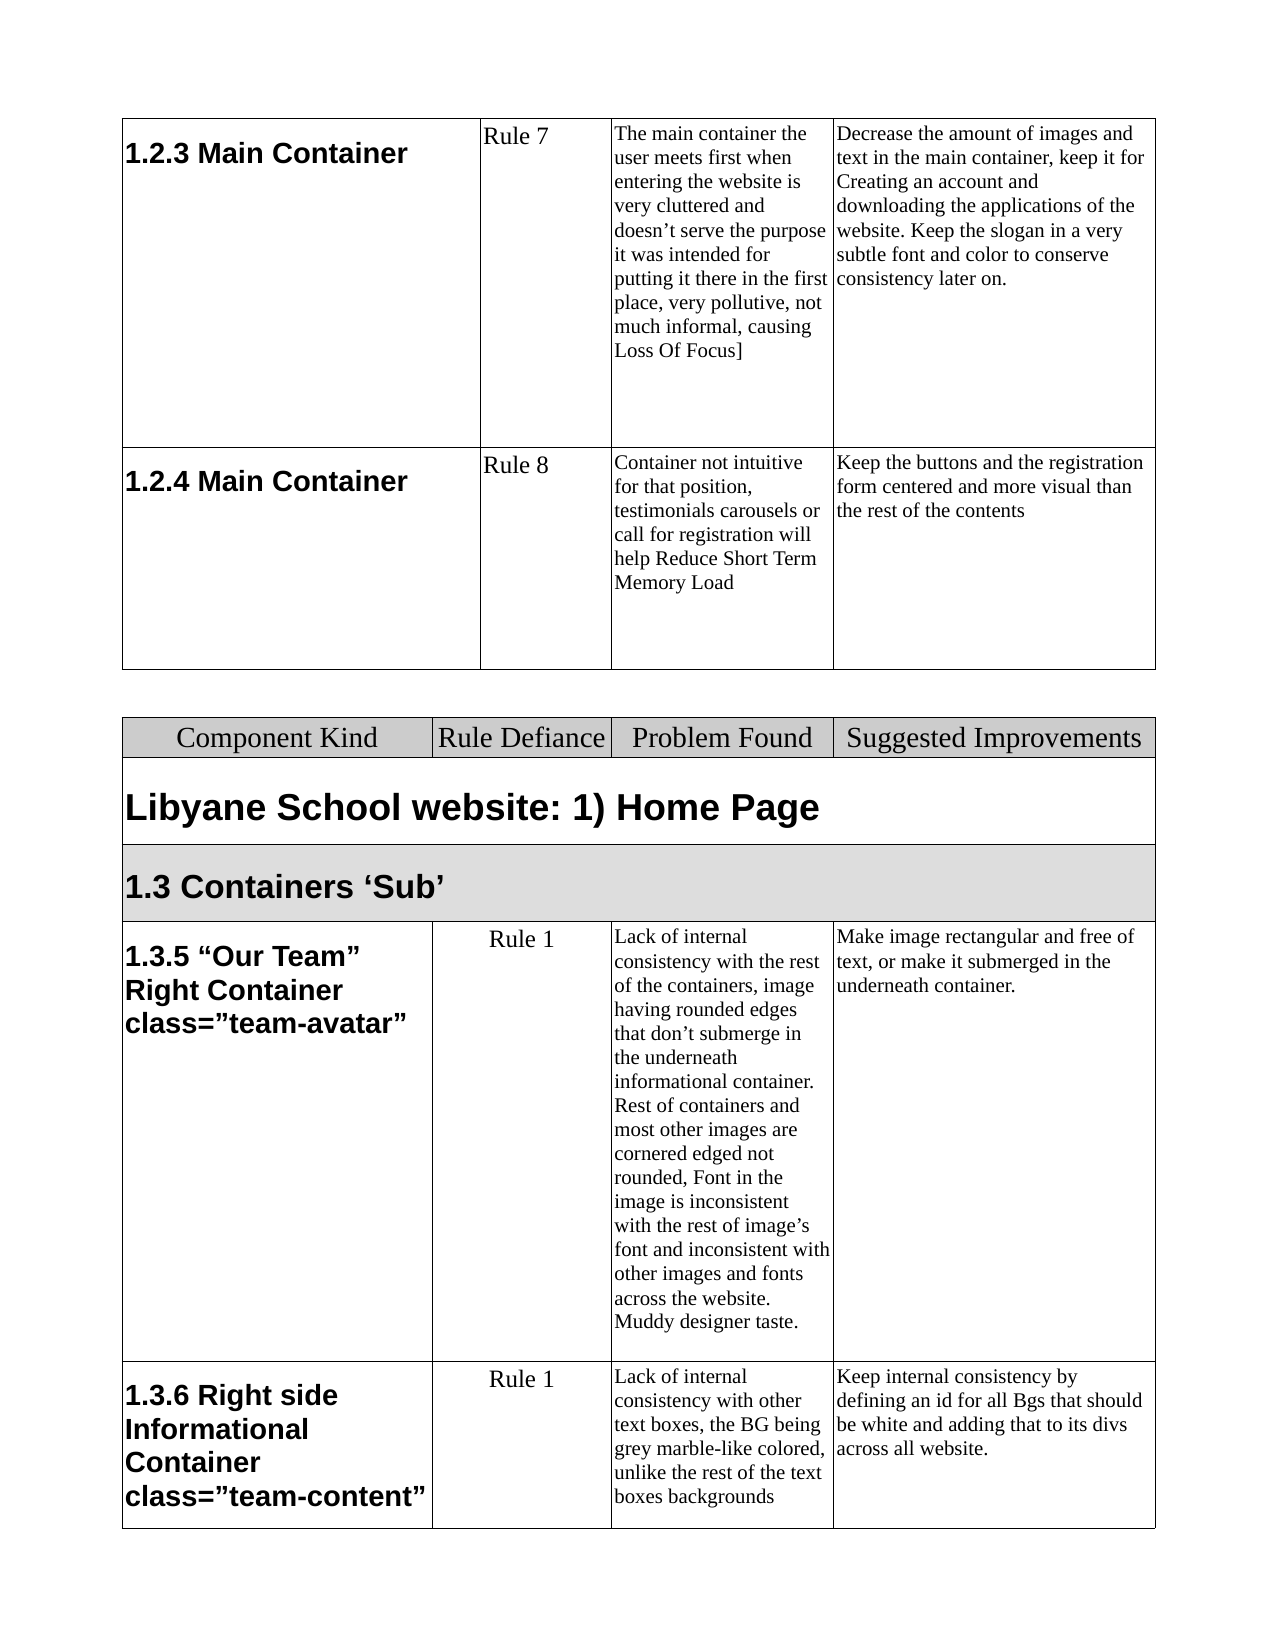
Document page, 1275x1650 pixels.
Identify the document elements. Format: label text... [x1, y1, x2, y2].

table_cell Keep internal consistency by defining an id for all Bgs that should be white and adding that to its divs across all website. [834, 1362, 1155, 1528]
table_header Problem Found [612, 718, 833, 757]
table_header Rule Defiance [433, 718, 611, 757]
table_cell 1.3.5 “Our Team” Right Container class=”team-avatar” [123, 922, 432, 1361]
table_cell 1.2.3 Main Container [123, 119, 480, 447]
table_cell Libyane School website: 1) Home Page [123, 758, 1155, 843]
table_cell Rule 1 [433, 922, 611, 1361]
table_cell Keep the buttons and the registration form centered and more visual than the rest of the contents [834, 448, 1155, 669]
table_cell Rule 7 [481, 119, 611, 447]
table_cell 1.3 Containers ‘Sub’ [123, 845, 1155, 921]
table_header Suggested Improvements [834, 718, 1155, 757]
table_cell Decrease the amount of images and text in the main container, keep it for Creating an account and downloading the applications of the website. Keep the slogan in a very subtle font and color to conserve consistency later on. [834, 119, 1155, 447]
table_cell 1.3.6 Right side Informational Container class=”team-content” [123, 1362, 432, 1528]
table_cell Make image rectangular and free of text, or make it submerged in the underneath container. [834, 922, 1155, 1361]
table_cell Container not intuitive for that position, testimonials carousels or call for registration will help Reduce Short Term Memory Load [612, 448, 833, 669]
table_cell Rule 1 [433, 1362, 611, 1528]
table_cell The main container the user meets first when entering the website is very cluttered and doesn’t serve the purpose it was intended for putting it there in the first place, very pollutive, not much informal, causing Loss Of Focus] [612, 119, 833, 447]
table_cell 1.2.4 Main Container [123, 448, 480, 669]
table_header Component Kind [123, 718, 432, 757]
table_cell Rule 8 [481, 448, 611, 669]
table_cell Lack of internal consistency with other text boxes, the BG being grey marble-like colored, unlike the rest of the text boxes backgrounds [612, 1362, 833, 1528]
table_cell Lack of internal consistency with the rest of the containers, image having rounded edges that don’t submerge in the underneath informational container. Rest of containers and most other images are cornered edged not rounded, Font in the image is inconsistent with the rest of image’s font and inconsistent with other images and fonts across the website. Muddy designer taste. [612, 922, 833, 1361]
